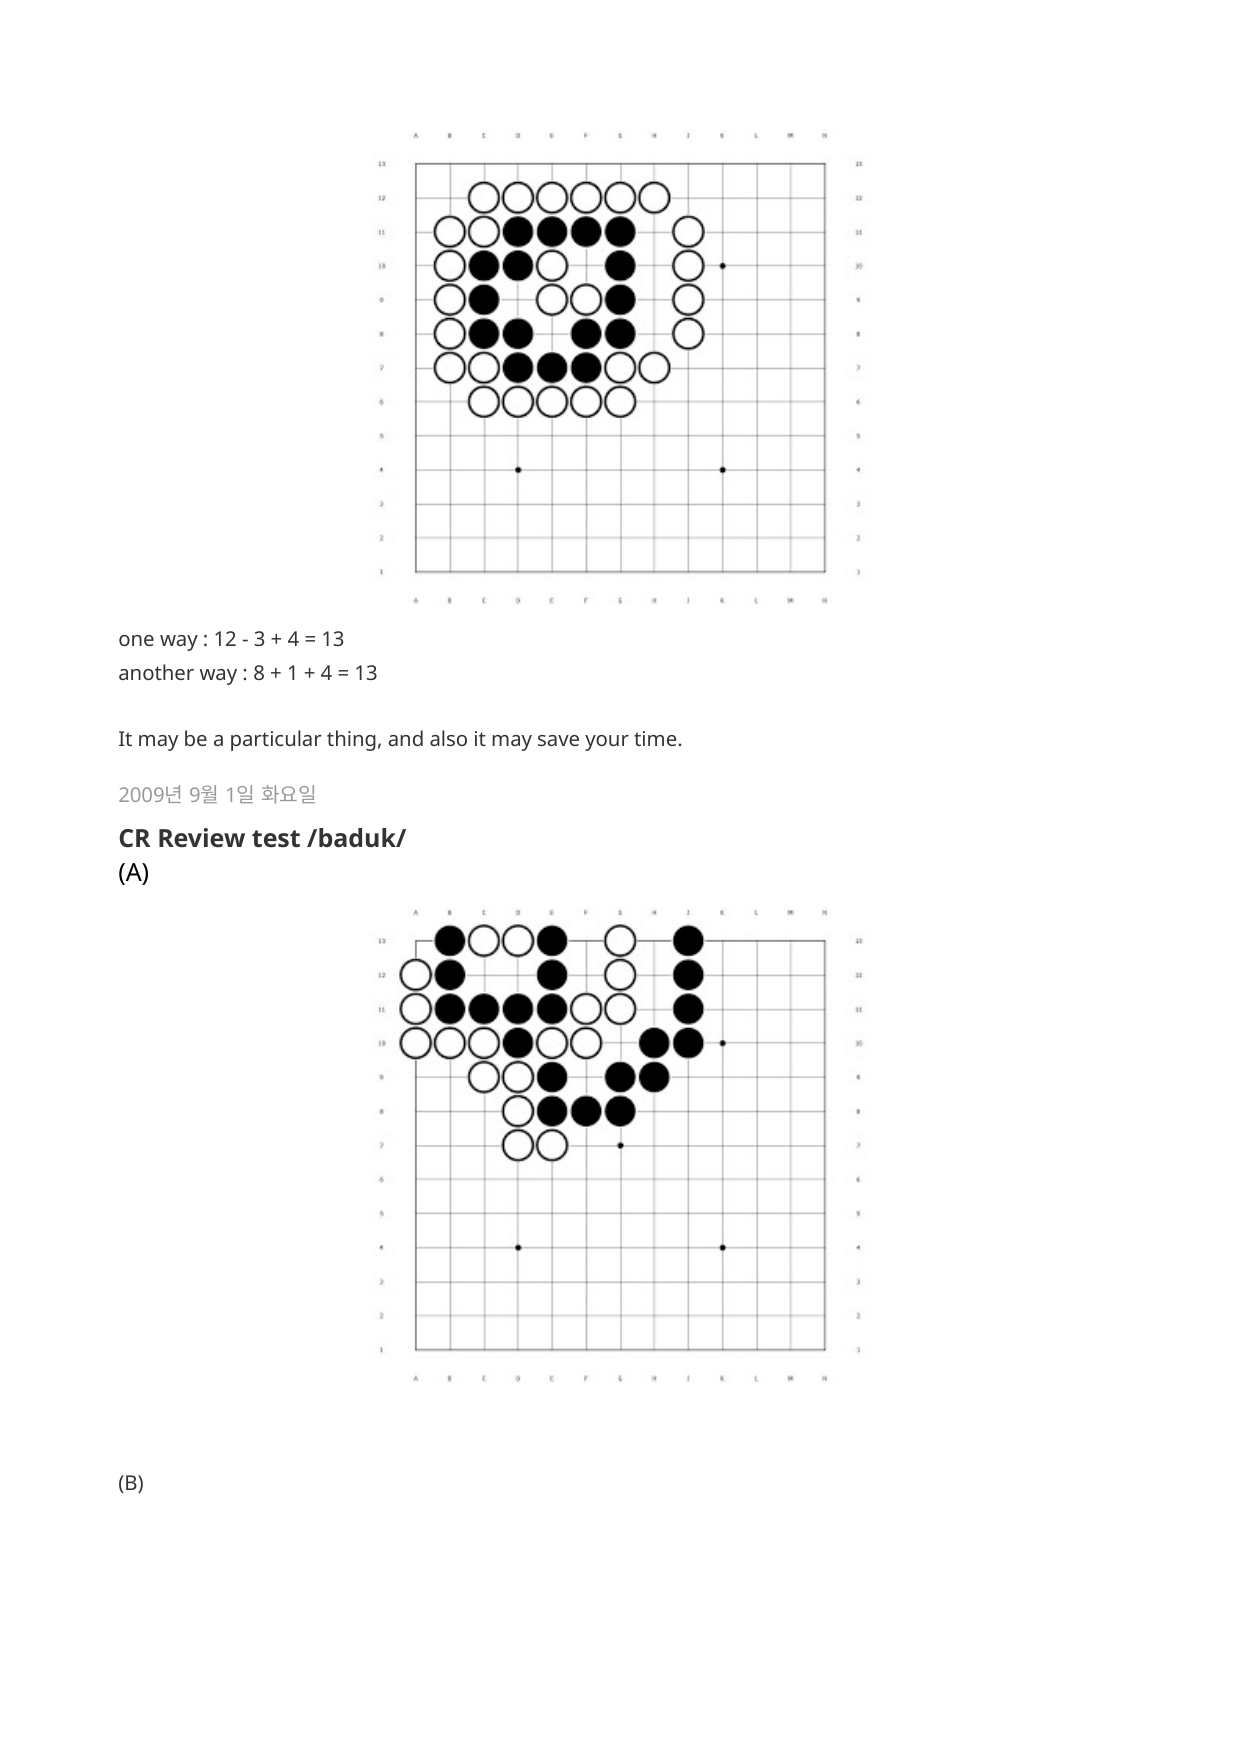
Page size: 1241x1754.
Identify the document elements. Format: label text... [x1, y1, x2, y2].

text (B) [118, 1402, 1122, 1496]
text one way : 12 - 3 + 4 = 13 another way : 8 + 1 + 4 = 13 It may be a particular thing, and also it may save your time. [118, 625, 1122, 752]
subtitle 2009년 9월 1일 화요일 [118, 779, 1122, 808]
picture [371, 897, 870, 1395]
subtitle CR Review test /baduk/ [118, 821, 1122, 855]
picture [371, 119, 870, 618]
text (A) [118, 855, 1122, 889]
